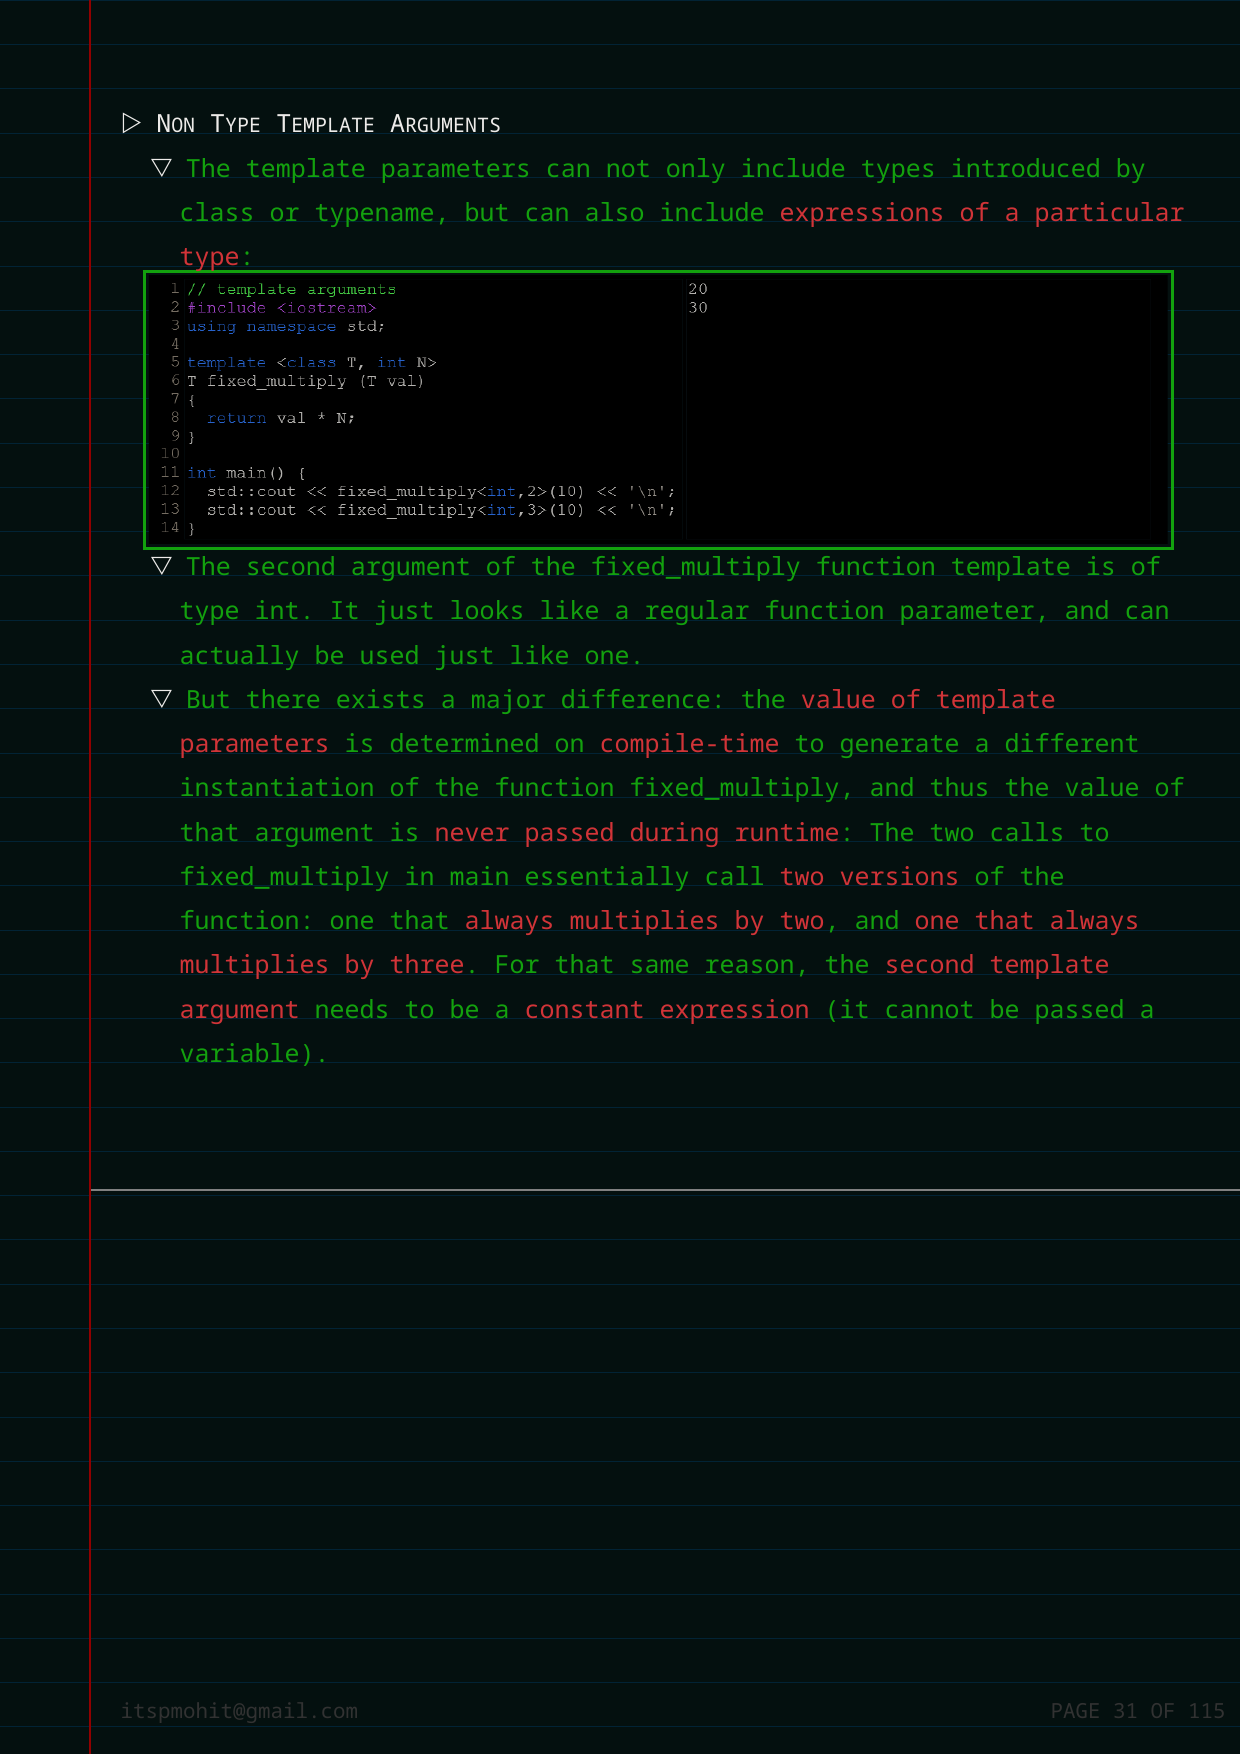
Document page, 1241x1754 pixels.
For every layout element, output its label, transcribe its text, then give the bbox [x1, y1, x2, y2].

list But there exists a major difference: the value of template parameters is determined on compile-time to generate a different instantiation of the function fixed_multiply, and thus the value of that argument is never passed during runtime: The two calls to fixed_multiply in main essentially call two versions of the function: one that always multiplies by two, and one that always multiplies by three. For that same reason, the second template argument needs to be a constant expression (it cannot be passed a variable). [150, 673, 1196, 1160]
subtitle Non Type Template Arguments [120, 97, 1196, 142]
list The template parameters can not only include types introduced by class or typename, but can also include expressions of a particular type: [143, 142, 1196, 540]
list The second argument of the fixed_multiply function template is of type int. It just looks like a regular function parameter, and can actually be used just like one. [150, 540, 1196, 673]
list [146, 273, 1171, 547]
picture [148, 275, 1168, 544]
